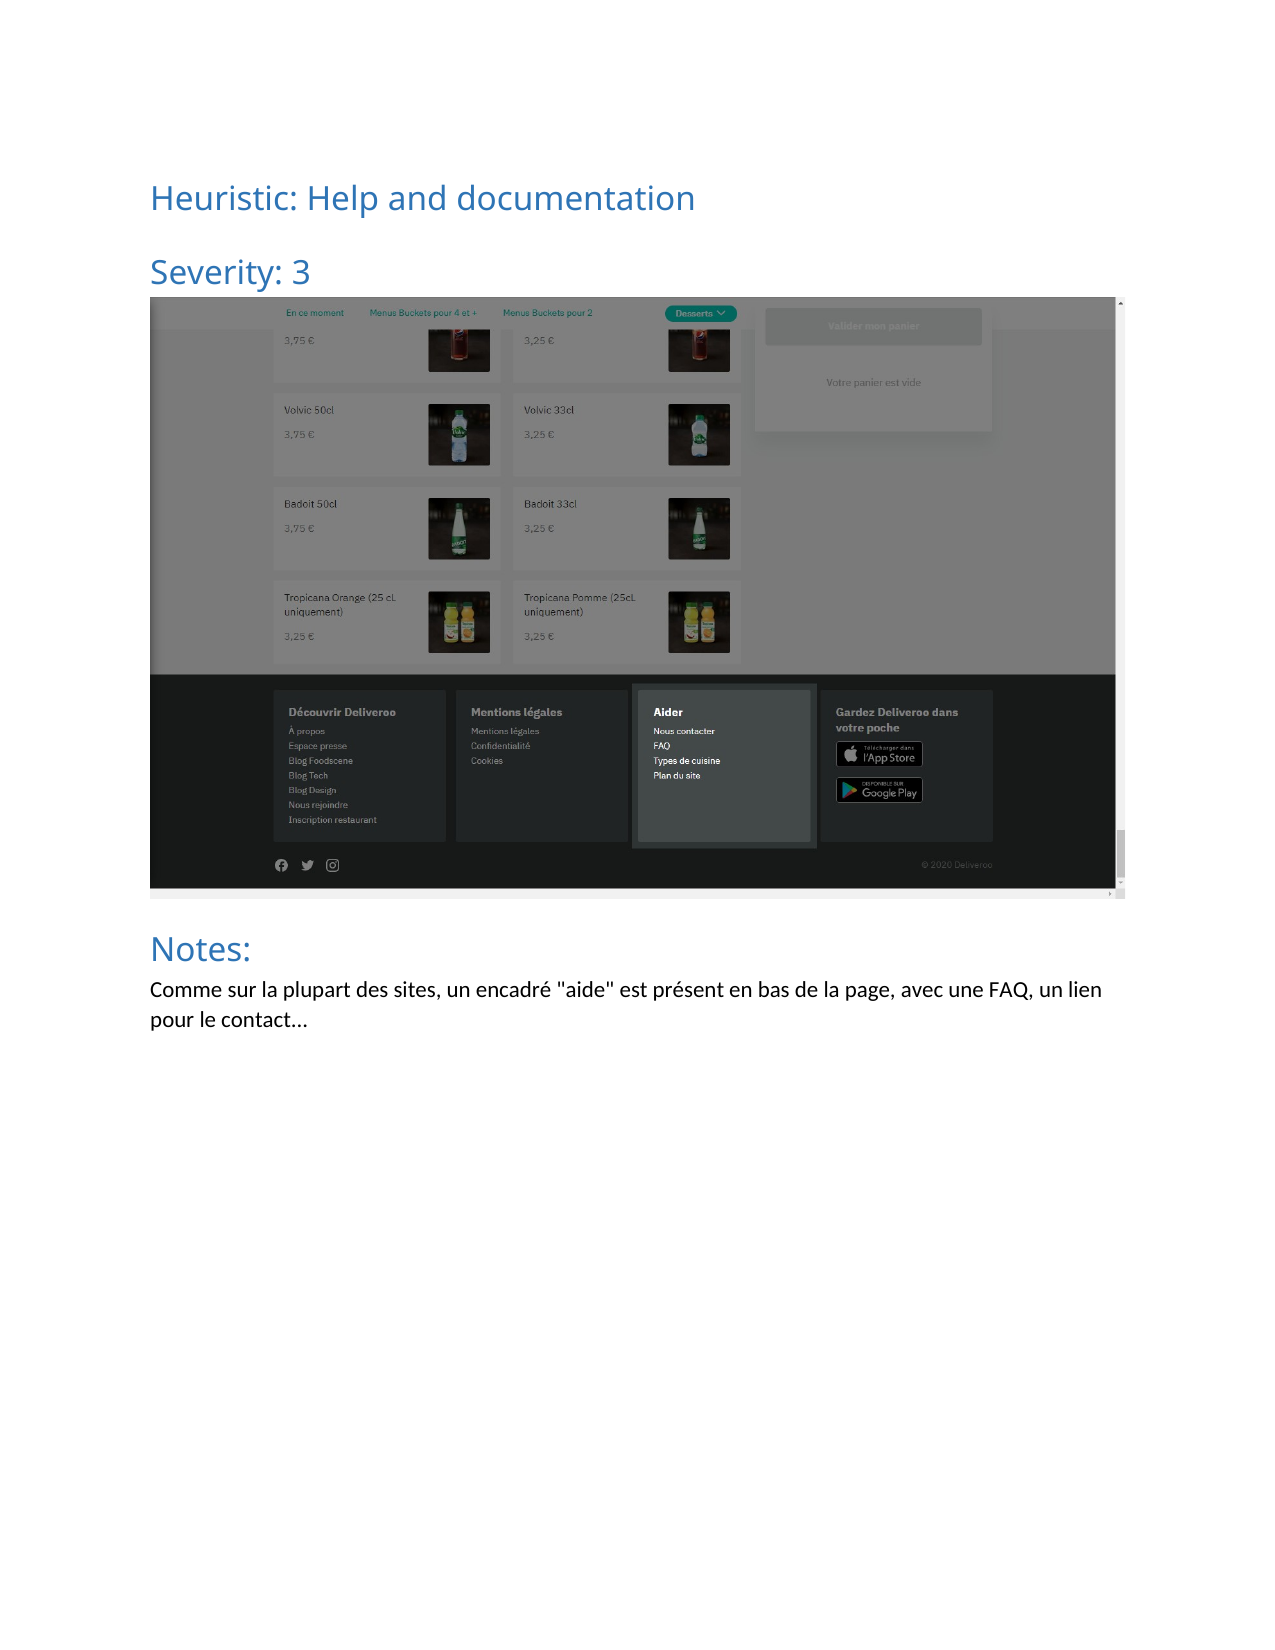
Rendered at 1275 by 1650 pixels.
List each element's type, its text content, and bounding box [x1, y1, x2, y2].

subtitle Heuristic: Help and documentation [150, 175, 1125, 220]
picture [150, 297, 1125, 899]
text Comme sur la plupart des sites, un encadré "aide" est présent en bas de la page, avec une FAQ, un lien pour le contact... [150, 975, 1125, 1033]
subtitle Severity: 3 [150, 249, 1125, 294]
subtitle Notes: [150, 926, 1125, 971]
